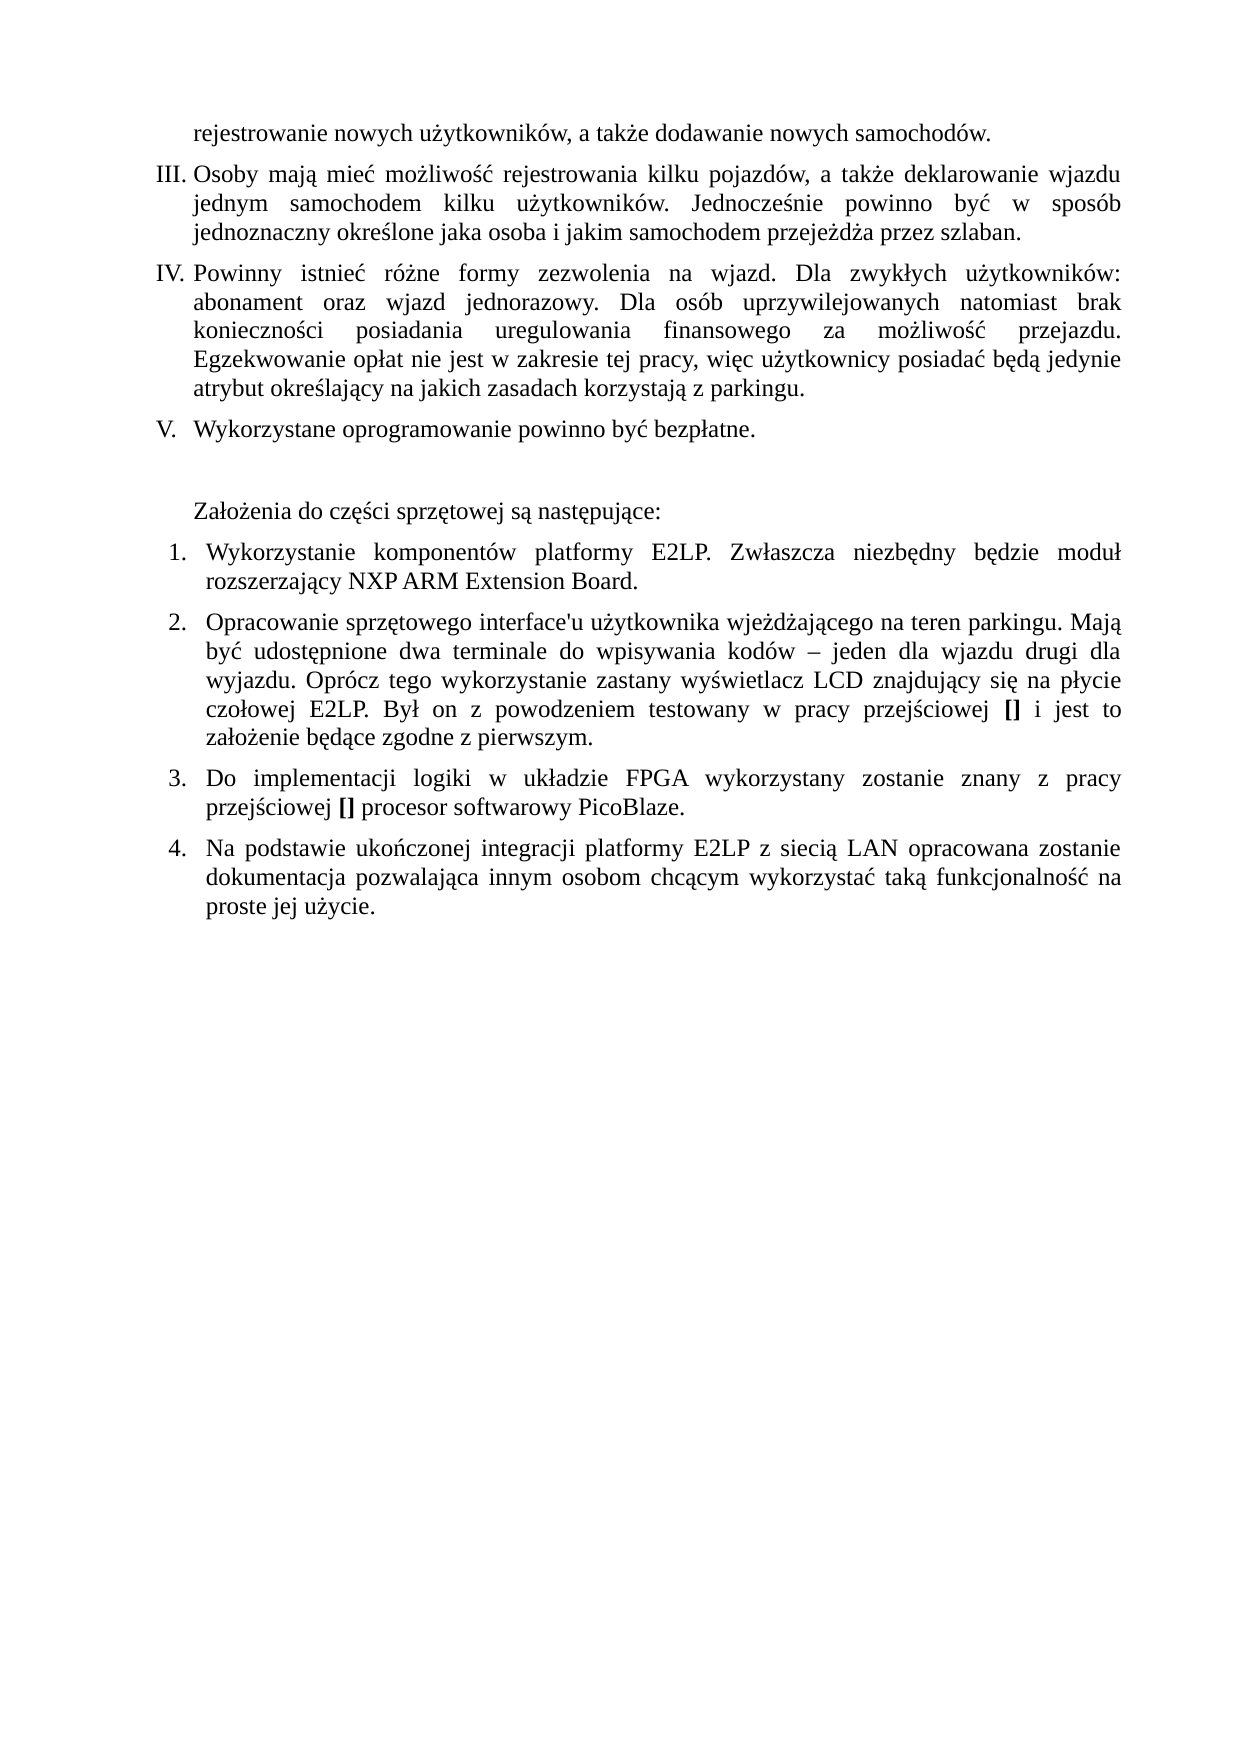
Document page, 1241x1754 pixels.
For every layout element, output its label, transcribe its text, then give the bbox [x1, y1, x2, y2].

list Wykorzystanie komponentów platformy E2LP. Zwłaszcza niezbędny będzie moduł rozszerzający NXP ARM Extension Board. [168, 537, 1122, 595]
list Opracowanie sprzętowego interface'u użytkownika wjeżdżającego na teren parkingu. Mają być udostępnione dwa terminale do wpisywania kodów – jeden dla wjazdu drugi dla wyjazdu. Oprócz tego wykorzystanie zastany wyświetlacz LCD znajdujący się na płycie czołowej E2LP. Był on z powodzeniem testowany w pracy przejściowej [] i jest to założenie będące zgodne z pierwszym. [168, 607, 1122, 751]
list Na podstawie ukończonej integracji platformy E2LP z siecią LAN opracowana zostanie dokumentacja pozwalająca innym osobom chcącym wykorzystać taką funkcjonalność na proste jej użycie. [168, 833, 1122, 920]
list Do implementacji logiki w układzie FPGA wykorzystany zostanie znany z pracy przejściowej [] procesor softwarowy PicoBlaze. [168, 763, 1122, 821]
text Założenia do części sprzętowej są następujące: [118, 496, 1122, 525]
list Osoby mają mieć możliwość rejestrowania kilku pojazdów, a także deklarowanie wjazdu jednym samochodem kilku użytkowników. Jednocześnie powinno być w sposób jednoznaczny określone jaka osoba i jakim samochodem przejeżdża przez szlaban. [156, 159, 1122, 246]
list Wykorzystane oprogramowanie powinno być bezpłatne. [156, 414, 1122, 443]
list Powinny istnieć różne formy zezwolenia na wjazd. Dla zwykłych użytkowników: abonament oraz wjazd jednorazowy. Dla osób uprzywilejowanych natomiast brak konieczności posiadania uregulowania finansowego za możliwość przejazdu. Egzekwowanie opłat nie jest w zakresie tej pracy, więc użytkownicy posiadać będą jedynie atrybut określający na jakich zasadach korzystają z parkingu. [156, 258, 1122, 402]
list rejestrowanie nowych użytkowników, a także dodawanie nowych samochodów. [156, 118, 1122, 147]
